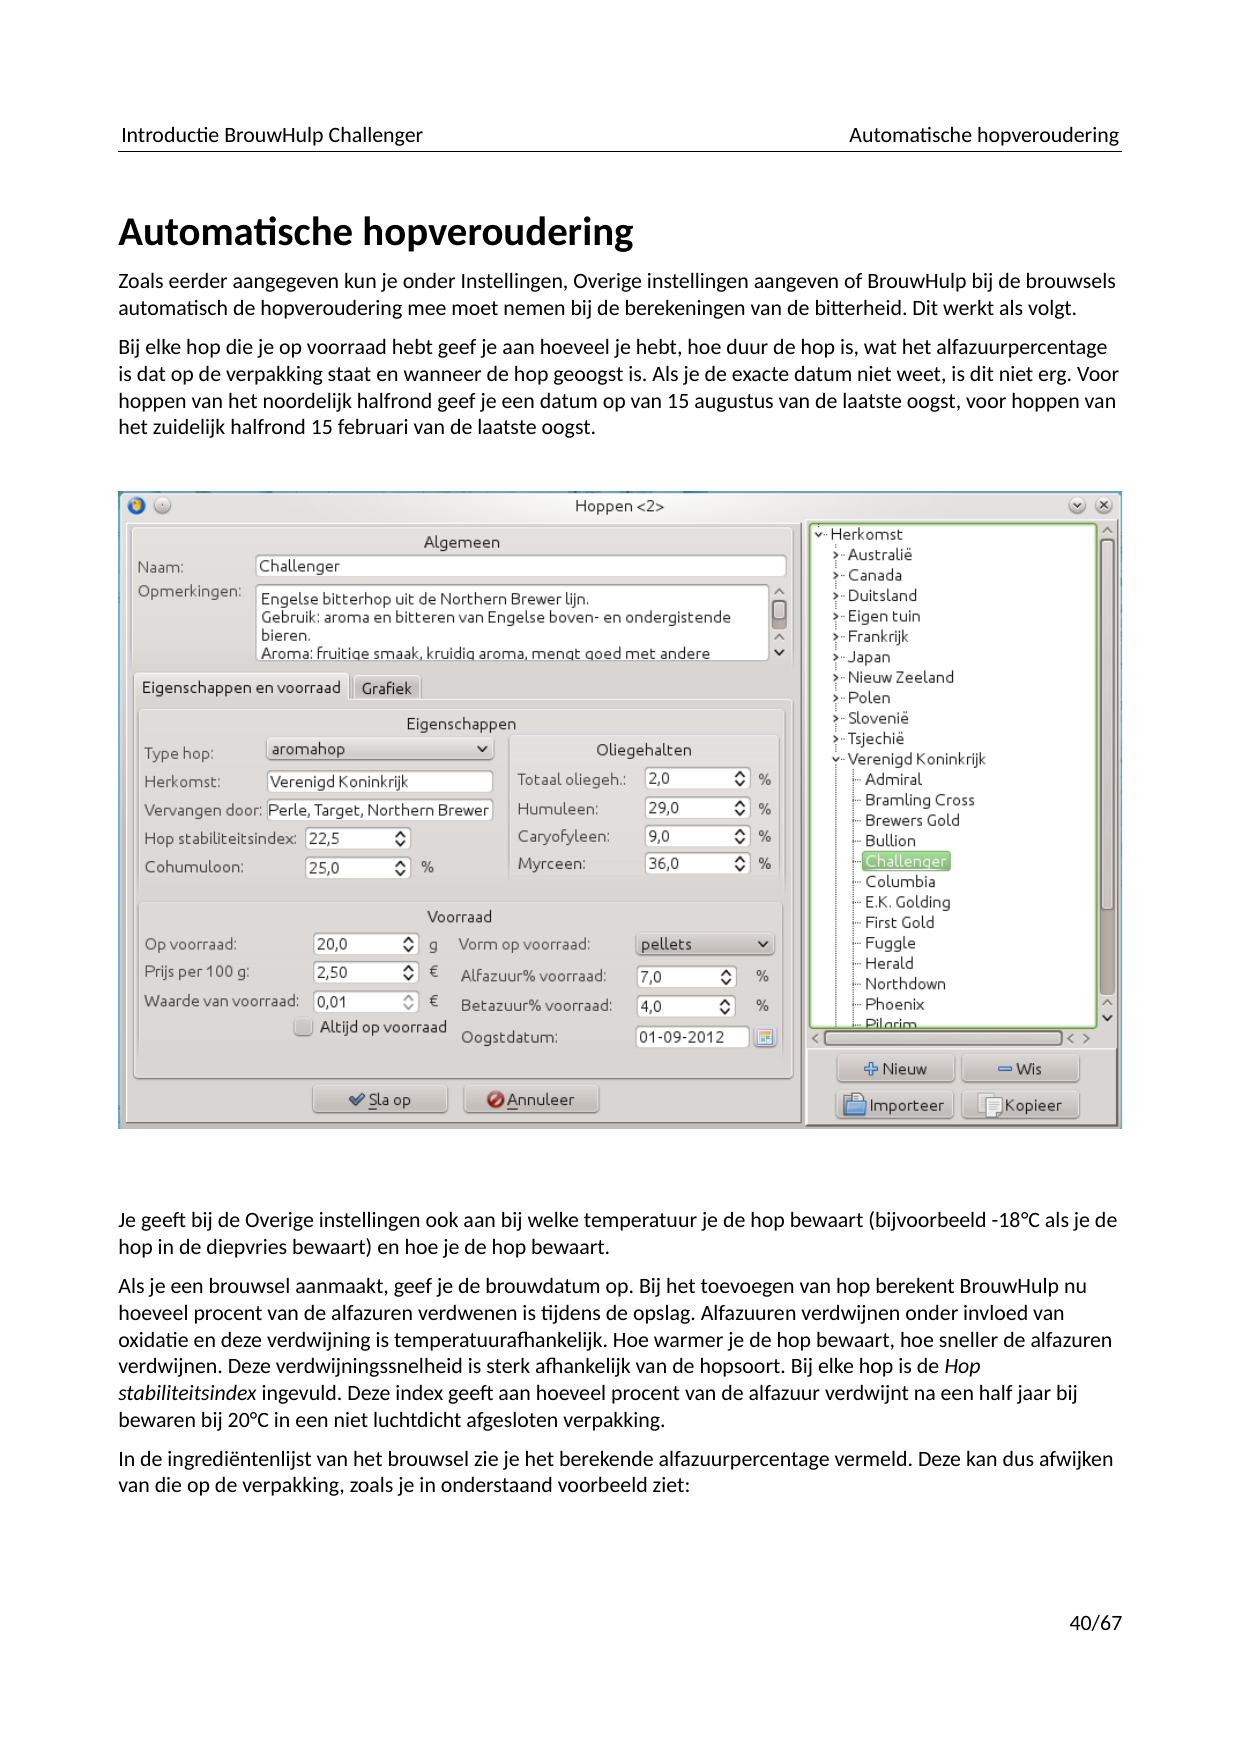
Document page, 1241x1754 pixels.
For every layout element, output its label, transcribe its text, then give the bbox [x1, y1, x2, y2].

text Je geeft bij de Overige instellingen ook aan bij welke temperatuur je de hop bewaart (bijvoorbeeld -18°C als je de hop in de diepvries bewaart) en hoe je de hop bewaart. [118, 1207, 1122, 1260]
text Bij elke hop die je op voorraad hebt geef je aan hoeveel je hebt, hoe duur de hop is, wat het alfazuurpercentage is dat op de verpakking staat en wanneer de hop geoogst is. Als je de exacte datum niet weet, is dit niet erg. Voor hoppen van het noordelijk halfrond geef je een datum op van 15 augustus van de laatste oogst, voor hoppen van het zuidelijk halfrond 15 februari van de laatste oogst. [118, 333, 1122, 440]
text In de ingrediëntenlijst van het brouwsel zie je het berekende alfazuurpercentage vermeld. Deze kan dus afwijken van die op de verpakking, zoals je in onderstaand voorbeeld ziet: [118, 1445, 1122, 1498]
text Als je een brouwsel aanmaakt, geef je de brouwdatum op. Bij het toevoegen van hop berekent BrouwHulp nu hoeveel procent van de alfazuren verdwenen is tijdens de opslag. Alfazuuren verdwijnen onder invloed van oxidatie en deze verdwijning is temperatuurafhankelijk. Hoe warmer je de hop bewaart, hoe sneller de alfazuren verdwijnen. Deze verdwijningssnelheid is sterk afhankelijk van de hopsoort. Bij elke hop is de Hop stabiliteitsindex ingevuld. Deze index geeft aan hoeveel procent van de alfazuur verdwijnt na een half jaar bij bewaren bij 20°C in een niet luchtdicht afgesloten verpakking. [118, 1272, 1122, 1432]
subtitle Automatische hopveroudering [118, 205, 1122, 255]
picture [118, 491, 1123, 1129]
text Zoals eerder aangegeven kun je onder Instellingen, Overige instellingen aangeven of BrouwHulp bij de brouwsels automatisch de hopveroudering mee moet nemen bij de berekeningen van de bitterheid. Dit werkt als volgt. [118, 268, 1122, 321]
